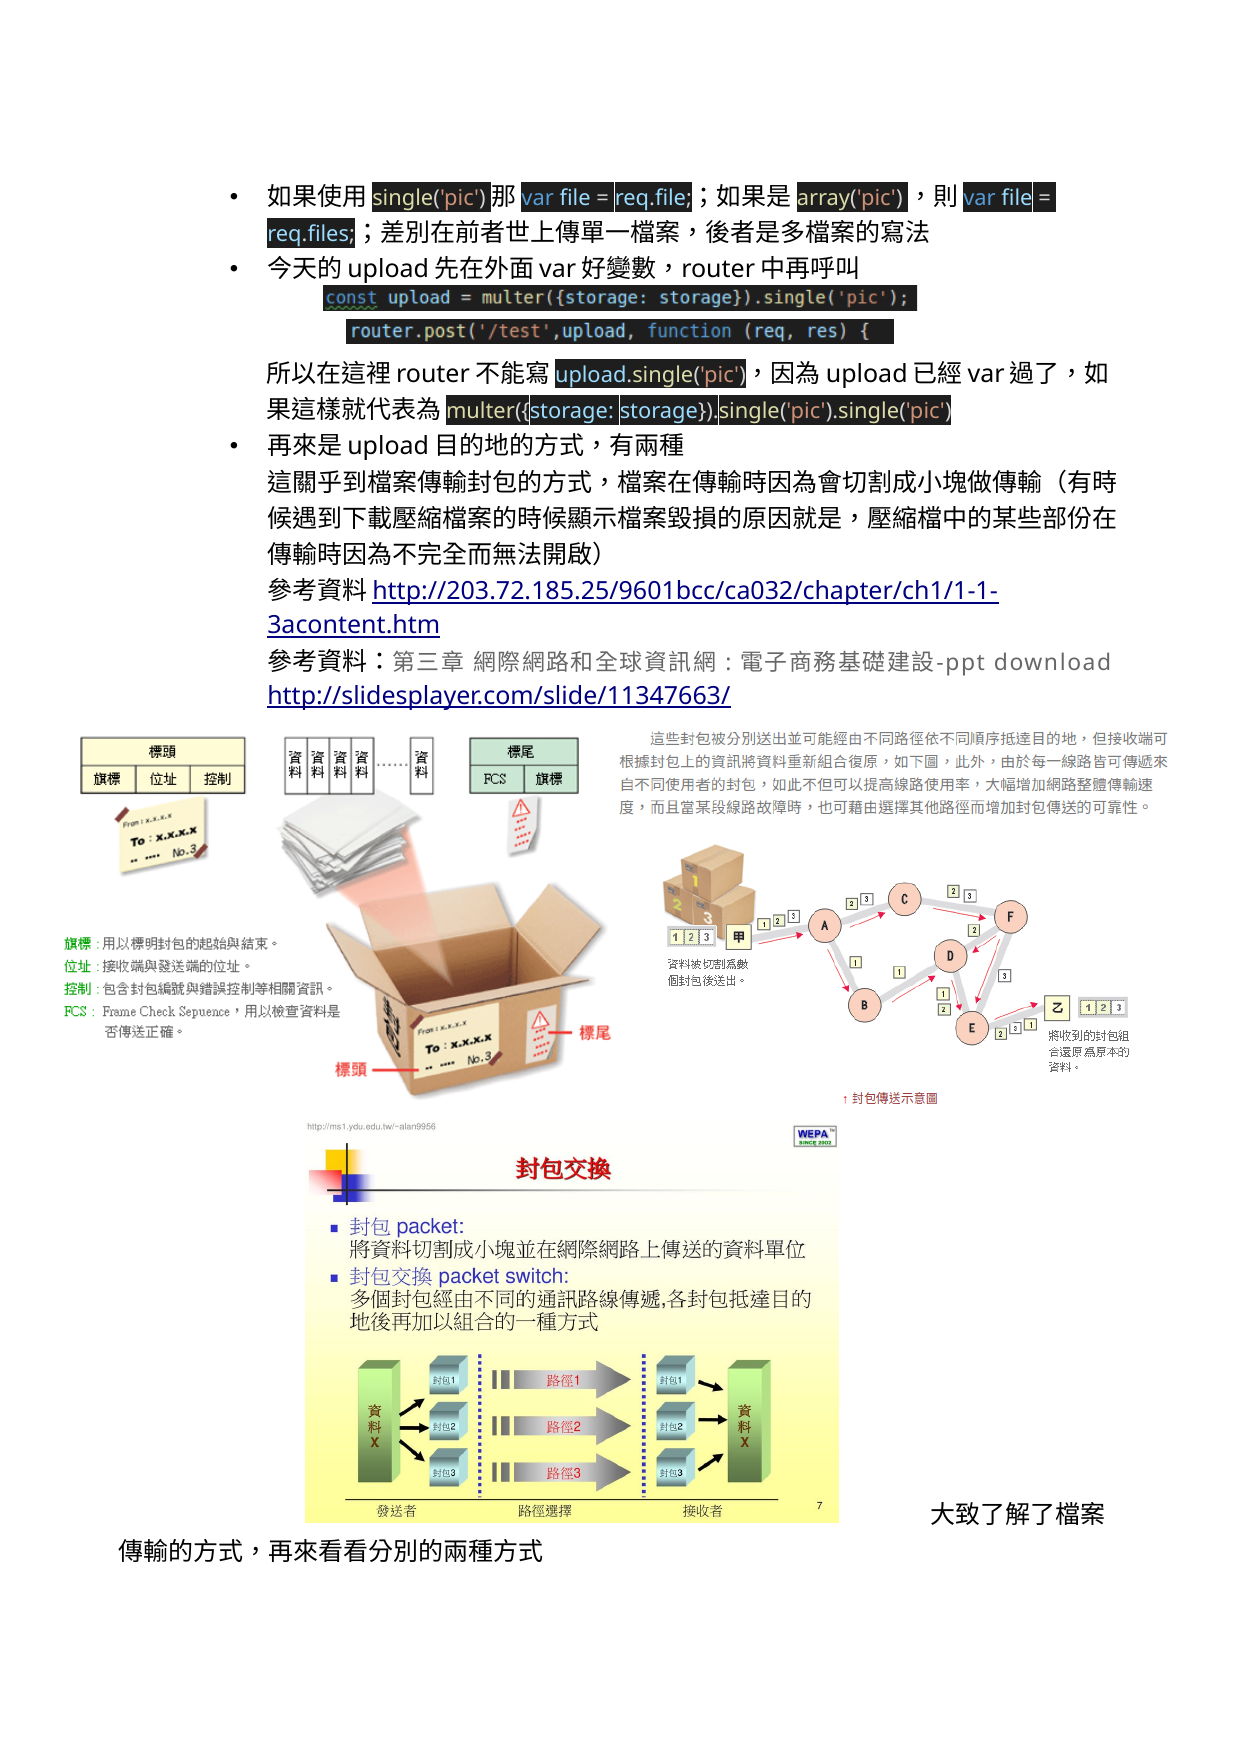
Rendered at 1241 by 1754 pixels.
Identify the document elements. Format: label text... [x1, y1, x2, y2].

picture [346, 319, 894, 344]
list 今天的upload先在外面var好變數，router中再呼叫 [229, 249, 1122, 285]
list 這關乎到檔案傳輸封包的方式，檔案在傳輸時因為會切割成小塊做傳輸（有時候遇到下載壓縮檔案的時候顯示檔案毀損的原因就是，壓縮檔中的某些部份在傳輸時因為不完全而無法開啟） [229, 462, 1122, 571]
picture [59, 718, 1179, 1111]
list 參考資料http://203.72.185.25/9601bcc/ca032/chapter/ch1/1-1-3acontent.htm [229, 571, 1122, 641]
picture [305, 1122, 839, 1523]
text 大致了解了檔案傳輸的方式，再來看看分別的兩種方式 [118, 1495, 1122, 1567]
text 所以在這裡router不能寫upload.single('pic')，因為upload已經var過了，如 果這樣就代表為multer({storage: storage}).single('pic').single('pic') [118, 353, 1122, 426]
list 參考資料：第三章 網際網路和全球資訊網 : 電子商務基礎建設-ppt download [229, 641, 1122, 677]
picture [323, 285, 918, 311]
list http://slidesplayer.com/slide/11347663/ [229, 677, 1122, 711]
list 如果使用single('pic') 那var file = req.file;；如果是array('pic') ，則var file = req.files;；差別在前者世上傳單一檔案，後者是多檔案的寫法 [229, 176, 1122, 249]
list 再來是upload目的地的方式，有兩種 [229, 426, 1122, 462]
